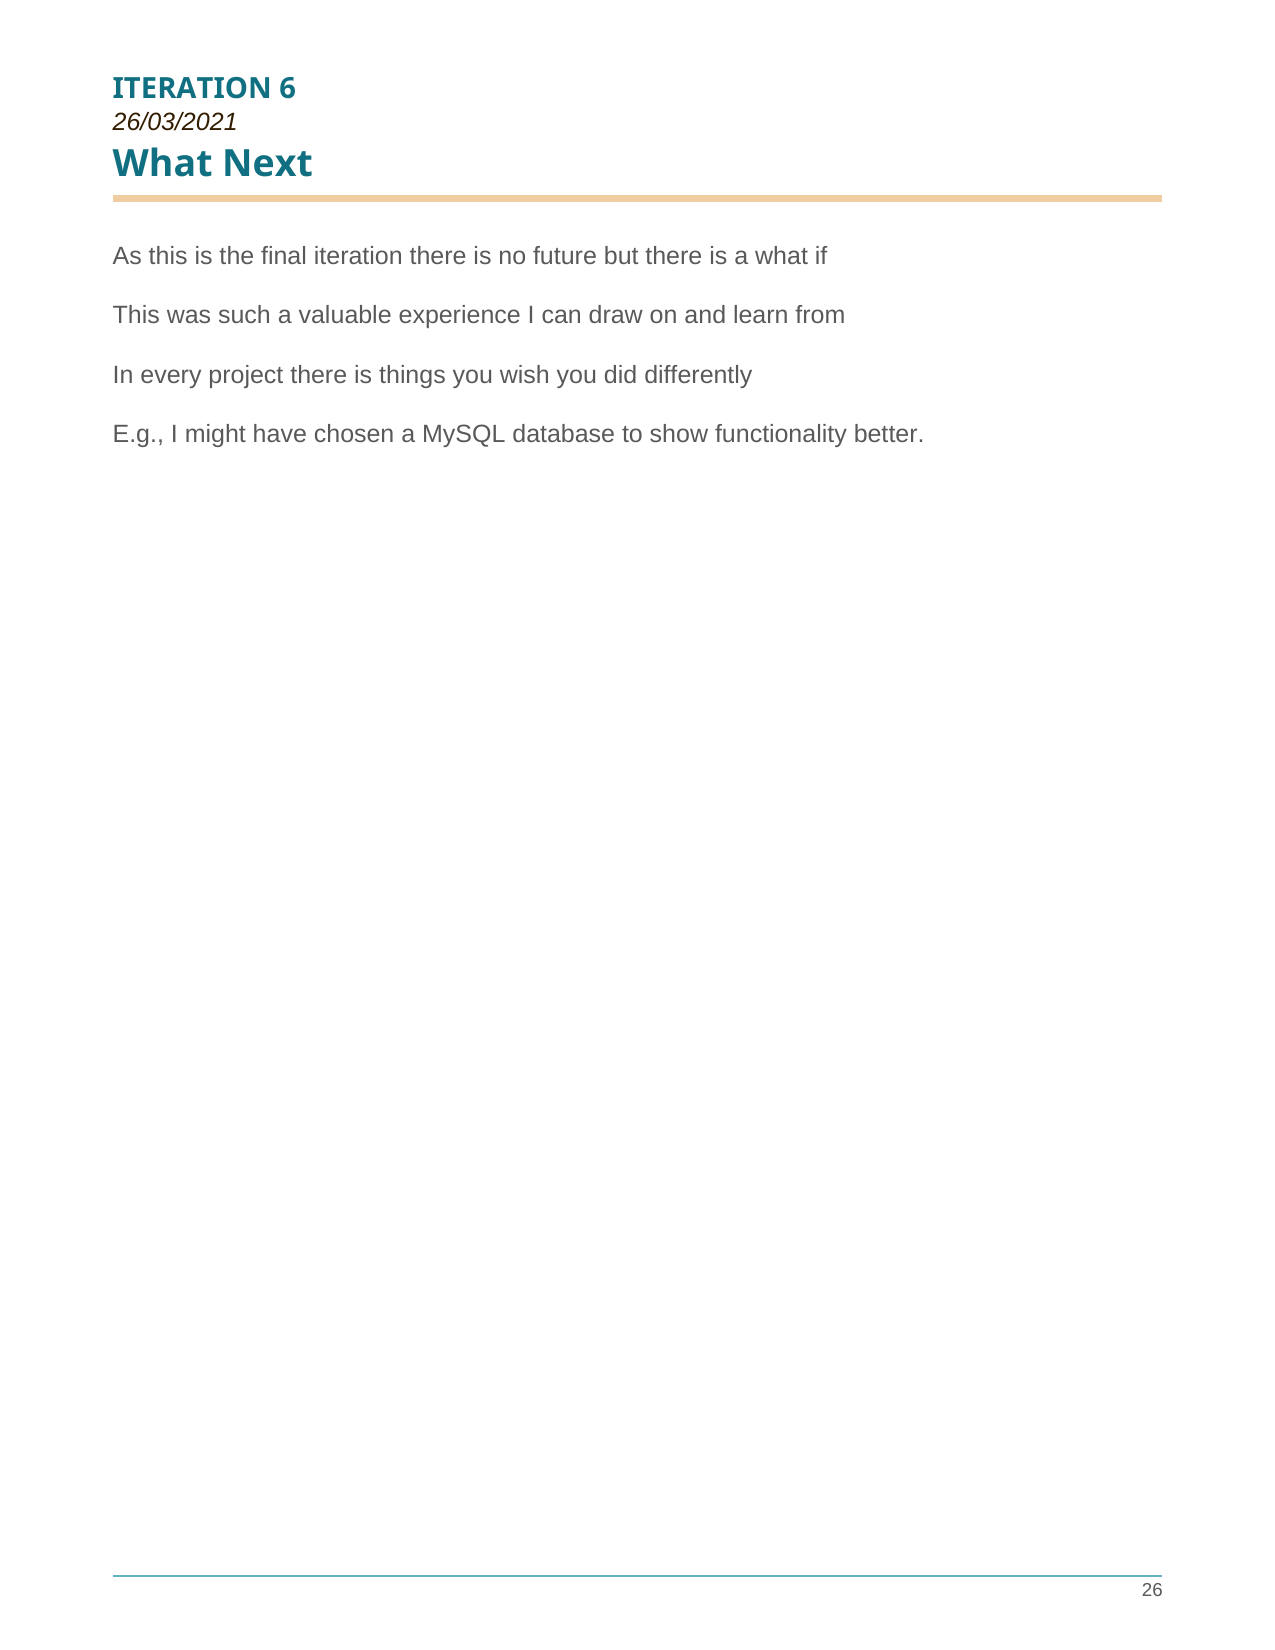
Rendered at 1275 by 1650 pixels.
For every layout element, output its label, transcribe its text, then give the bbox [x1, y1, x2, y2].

subtitle What Next [112, 187, 1162, 202]
text As this is the final iteration there is no future but there is a what if [112, 241, 1162, 270]
text This was such a valuable experience I can draw on and learn from [112, 300, 1162, 329]
text In every project there is things you wish you did differently [112, 360, 1162, 389]
text E.g., I might have chosen a MySQL database to show functionality better. [112, 419, 1162, 448]
